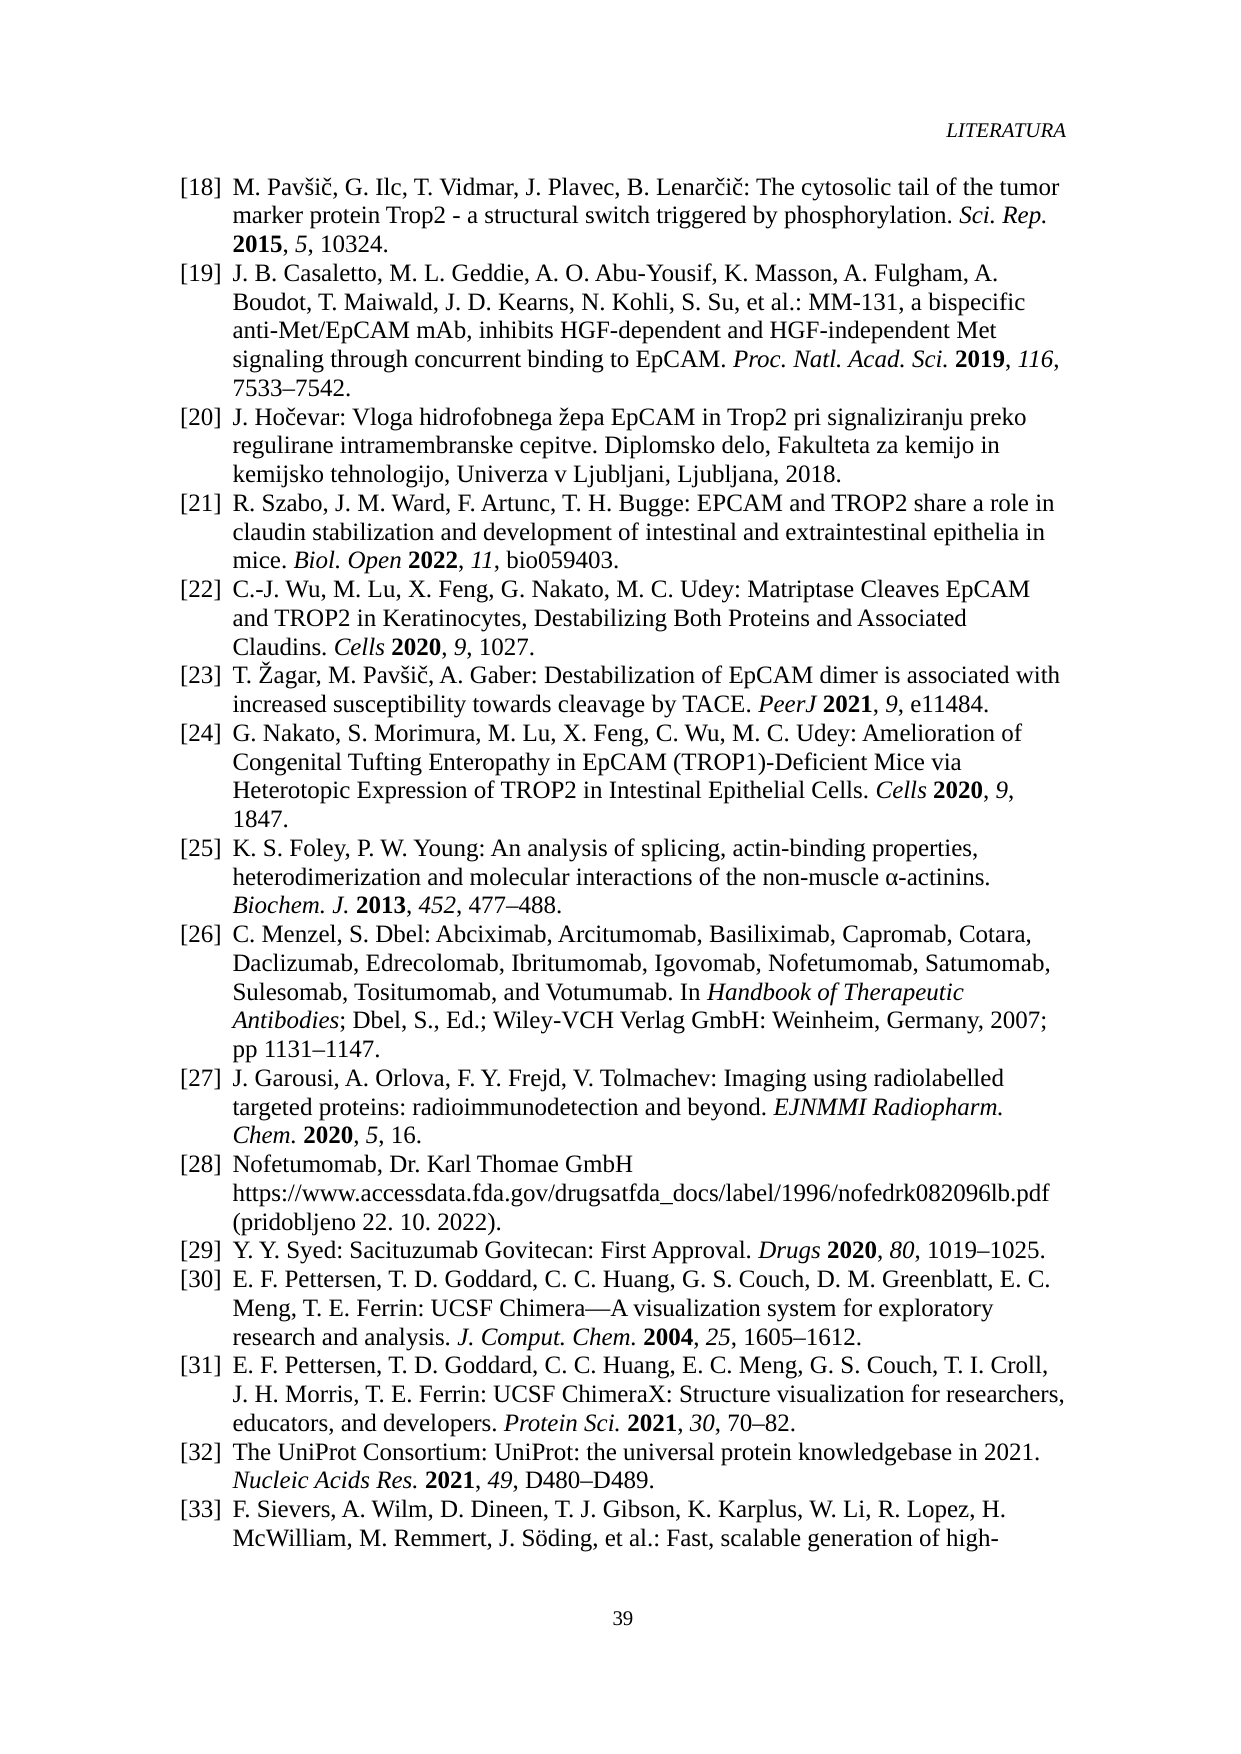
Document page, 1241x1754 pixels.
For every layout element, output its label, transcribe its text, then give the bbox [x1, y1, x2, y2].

text [24] G. Nakato, S. Morimura, M. Lu, X. Feng, C. Wu, M. C. Udey: Amelioration of Congenital Tufting Enteropathy in EpCAM (TROP1)-Deficient Mice via Heterotopic Expression of TROP2 in Intestinal Epithelial Cells. Cells 2020, 9, 1847. [180, 718, 1066, 833]
text [22] C.-J. Wu, M. Lu, X. Feng, G. Nakato, M. C. Udey: Matriptase Cleaves EpCAM and TROP2 in Keratinocytes, Destabilizing Both Proteins and Associated Claudins. Cells 2020, 9, 1027. [180, 574, 1066, 660]
text [19] J. B. Casaletto, M. L. Geddie, A. O. Abu-Yousif, K. Masson, A. Fulgham, A. Boudot, T. Maiwald, J. D. Kearns, N. Kohli, S. Su, et al.: MM-131, a bispecific anti-Met/EpCAM mAb, inhibits HGF-dependent and HGF-independent Met signaling through concurrent binding to EpCAM. Proc. Natl. Acad. Sci. 2019, 116, 7533–7542. [180, 258, 1066, 402]
text [18] M. Pavšič, G. Ilc, T. Vidmar, J. Plavec, B. Lenarčič: The cytosolic tail of the tumor marker protein Trop2 - a structural switch triggered by phosphorylation. Sci. Rep. 2015, 5, 10324. [180, 172, 1066, 258]
text [33] F. Sievers, A. Wilm, D. Dineen, T. J. Gibson, K. Karplus, W. Li, R. Lopez, H. McWilliam, M. Remmert, J. Söding, et al.: Fast, scalable generation of high- [180, 1494, 1066, 1552]
text [29] Y. Y. Syed: Sacituzumab Govitecan: First Approval. Drugs 2020, 80, 1019–1025. [180, 1235, 1066, 1264]
text [20] J. Hočevar: Vloga hidrofobnega žepa EpCAM in Trop2 pri signaliziranju preko regulirane intramembranske cepitve. Diplomsko delo, Fakulteta za kemijo in kemijsko tehnologijo, Univerza v Ljubljani, Ljubljana, 2018. [180, 402, 1066, 488]
text [28] Nofetumomab, Dr. Karl Thomae GmbH https://www.accessdata.fda.gov/drugsatfda_docs/label/1996/nofedrk082096lb.pdf (pridobljeno 22. 10. 2022). [180, 1149, 1066, 1235]
text [30] E. F. Pettersen, T. D. Goddard, C. C. Huang, G. S. Couch, D. M. Greenblatt, E. C. Meng, T. E. Ferrin: UCSF Chimera—A visualization system for exploratory research and analysis. J. Comput. Chem. 2004, 25, 1605–1612. [180, 1264, 1066, 1350]
text [25] K. S. Foley, P. W. Young: An analysis of splicing, actin-binding properties, heterodimerization and molecular interactions of the non-muscle α-actinins. Biochem. J. 2013, 452, 477–488. [180, 833, 1066, 919]
text [27] J. Garousi, A. Orlova, F. Y. Frejd, V. Tolmachev: Imaging using radiolabelled targeted proteins: radioimmunodetection and beyond. EJNMMI Radiopharm. Chem. 2020, 5, 16. [180, 1063, 1066, 1149]
text [32] The UniProt Consortium: UniProt: the universal protein knowledgebase in 2021. Nucleic Acids Res. 2021, 49, D480–D489. [180, 1437, 1066, 1494]
text [23] T. Žagar, M. Pavšič, A. Gaber: Destabilization of EpCAM dimer is associated with increased susceptibility towards cleavage by TACE. PeerJ 2021, 9, e11484. [180, 660, 1066, 718]
text [31] E. F. Pettersen, T. D. Goddard, C. C. Huang, E. C. Meng, G. S. Couch, T. I. Croll, J. H. Morris, T. E. Ferrin: UCSF ChimeraX: Structure visualization for researchers, educators, and developers. Protein Sci. 2021, 30, 70–82. [180, 1350, 1066, 1437]
text [26] C. Menzel, S. Dbel: Abciximab, Arcitumomab, Basiliximab, Capromab, Cotara, Daclizumab, Edrecolomab, Ibritumomab, Igovomab, Nofetumomab, Satumomab, Sulesomab, Tositumomab, and Votumumab. In Handbook of Therapeutic Antibodies; Dbel, S., Ed.; Wiley-VCH Verlag GmbH: Weinheim, Germany, 2007; pp 1131–1147. [180, 919, 1066, 1063]
text [21] R. Szabo, J. M. Ward, F. Artunc, T. H. Bugge: EPCAM and TROP2 share a role in claudin stabilization and development of intestinal and extraintestinal epithelia in mice. Biol. Open 2022, 11, bio059403. [180, 488, 1066, 574]
